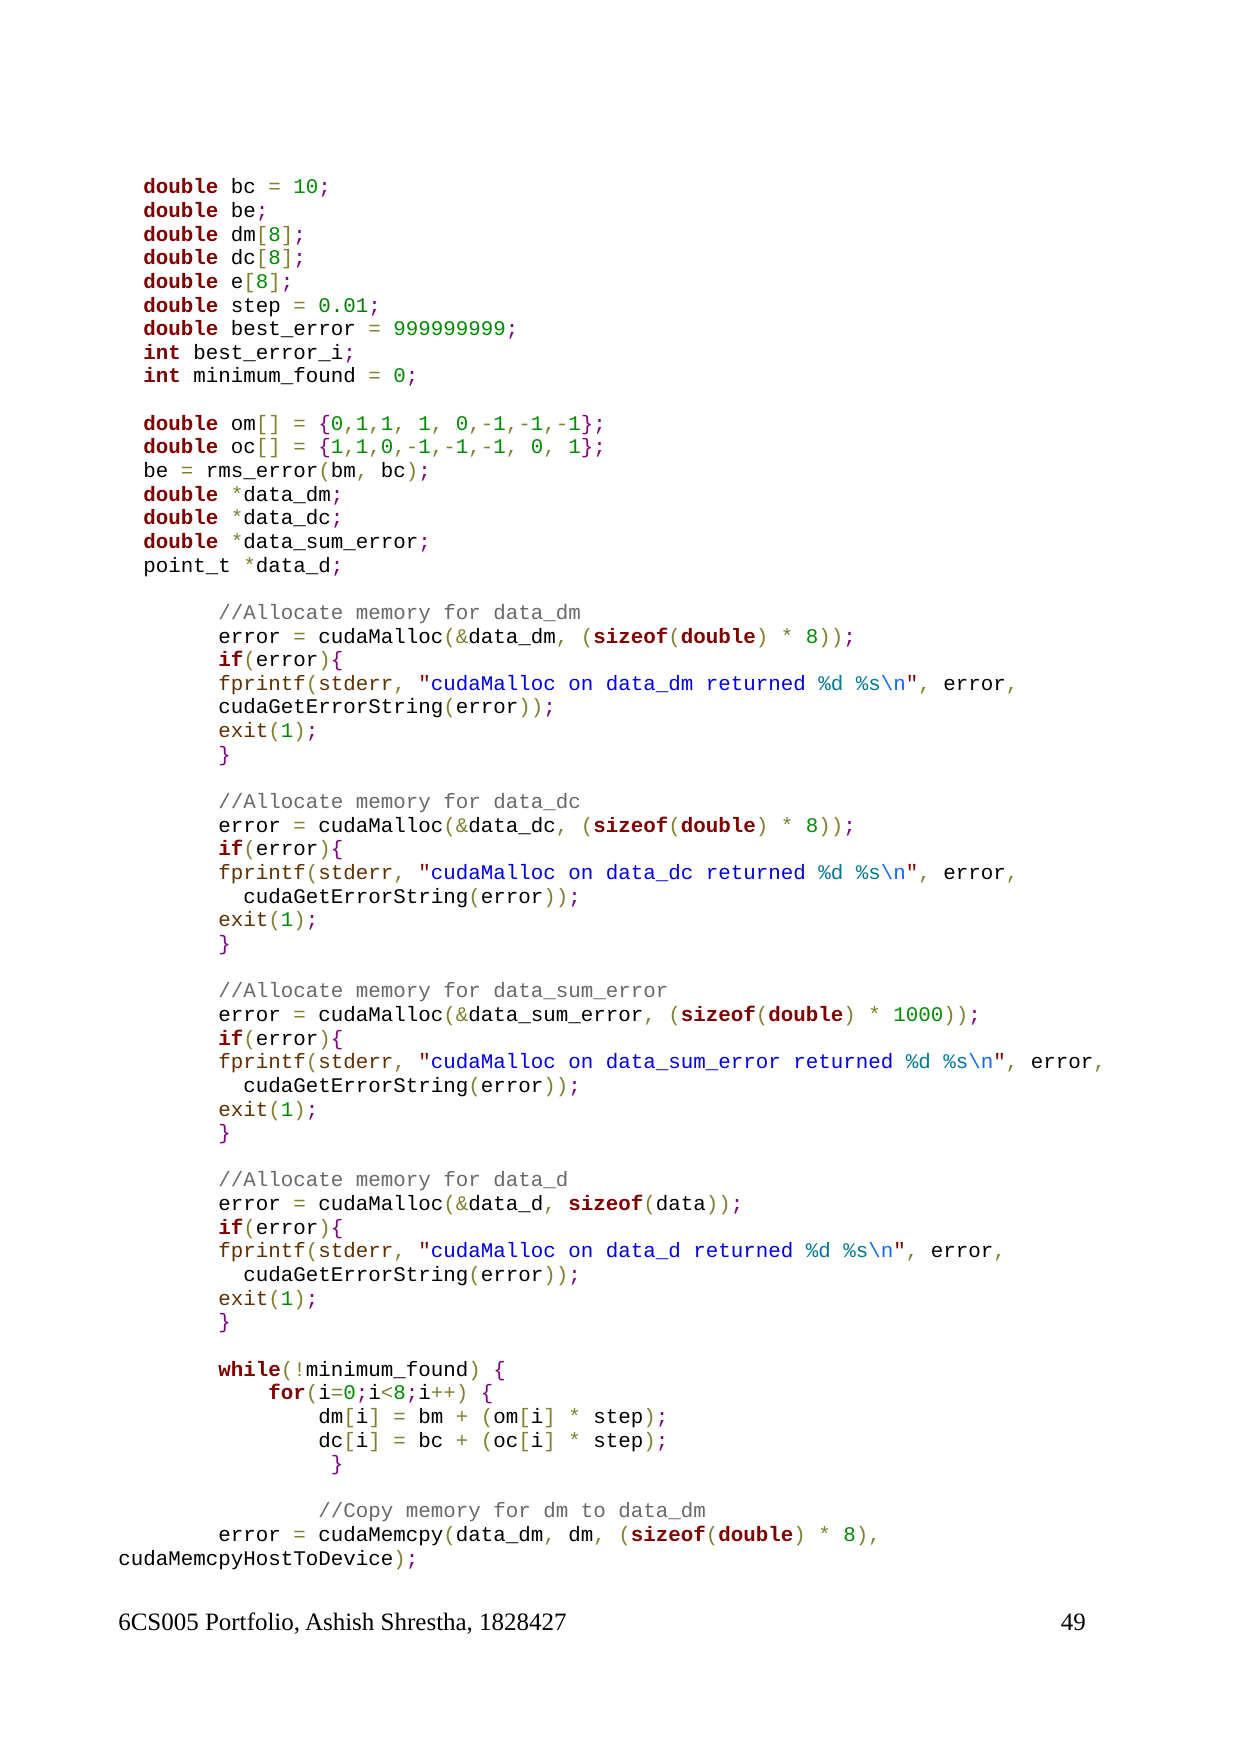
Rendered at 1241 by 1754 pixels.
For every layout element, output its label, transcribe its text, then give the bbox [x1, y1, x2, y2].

text double *data_dc; [118, 507, 1122, 531]
text dc[i] = bc + (oc[i] * step); [118, 1429, 1122, 1453]
text double step = 0.01; [118, 294, 1122, 318]
text //Allocate memory for data_dc [118, 791, 1122, 815]
text exit(1); [118, 720, 1122, 744]
text if(error){ [118, 1217, 1122, 1240]
text if(error){ [118, 649, 1122, 673]
text double dc[8]; [118, 247, 1122, 271]
text int minimum_found = 0; [118, 366, 1122, 389]
text exit(1); [118, 1288, 1122, 1311]
text int best_error_i; [118, 342, 1122, 366]
text exit(1); [118, 909, 1122, 933]
text double be; [118, 200, 1122, 224]
text cudaGetErrorString(error)); [118, 886, 1122, 909]
text cudaGetErrorString(error)); [118, 1075, 1122, 1098]
text exit(1); [118, 1098, 1122, 1122]
text dm[i] = bm + (om[i] * step); [118, 1406, 1122, 1429]
text } [118, 1122, 1122, 1146]
text error = cudaMalloc(&data_dc, (sizeof(double) * 8)); [118, 815, 1122, 838]
text error = cudaMemcpy(data_dm, dm, (sizeof(double) * 8), cudaMemcpyHostToDevice); [118, 1524, 1122, 1571]
text //Copy memory for dm to data_dm [118, 1501, 1122, 1524]
text be = rms_error(bm, bc); [118, 460, 1122, 484]
text cudaGetErrorString(error)); [118, 1264, 1122, 1288]
text double e[8]; [118, 271, 1122, 294]
text if(error){ [118, 838, 1122, 862]
text point_t *data_d; [118, 555, 1122, 578]
text error = cudaMalloc(&data_d, sizeof(data)); [118, 1193, 1122, 1217]
text double best_error = 999999999; [118, 318, 1122, 342]
text fprintf(stderr, "cudaMalloc on data_dm returned %d %s\n", error, [118, 673, 1122, 697]
text double dm[8]; [118, 224, 1122, 247]
text } [118, 1453, 1122, 1477]
text //Allocate memory for data_sum_error [118, 980, 1122, 1004]
text if(error){ [118, 1028, 1122, 1051]
text double bc = 10; [118, 176, 1122, 200]
text cudaGetErrorString(error)); [118, 697, 1122, 720]
text while(!minimum_found) { [118, 1359, 1122, 1382]
text error = cudaMalloc(&data_sum_error, (sizeof(double) * 1000)); [118, 1004, 1122, 1028]
text double oc[] = {1,1,0,-1,-1,-1, 0, 1}; [118, 436, 1122, 460]
text } [118, 1311, 1122, 1335]
text //Allocate memory for data_dm [118, 602, 1122, 626]
text double om[] = {0,1,1, 1, 0,-1,-1,-1}; [118, 413, 1122, 436]
text } [118, 933, 1122, 957]
text } [118, 744, 1122, 767]
text fprintf(stderr, "cudaMalloc on data_sum_error returned %d %s\n", error, [118, 1051, 1122, 1075]
text fprintf(stderr, "cudaMalloc on data_d returned %d %s\n", error, [118, 1240, 1122, 1264]
text double *data_dm; [118, 484, 1122, 507]
text double *data_sum_error; [118, 531, 1122, 555]
text fprintf(stderr, "cudaMalloc on data_dc returned %d %s\n", error, [118, 862, 1122, 886]
text //Allocate memory for data_d [118, 1169, 1122, 1193]
text for(i=0;i<8;i++) { [118, 1382, 1122, 1406]
text error = cudaMalloc(&data_dm, (sizeof(double) * 8)); [118, 626, 1122, 649]
